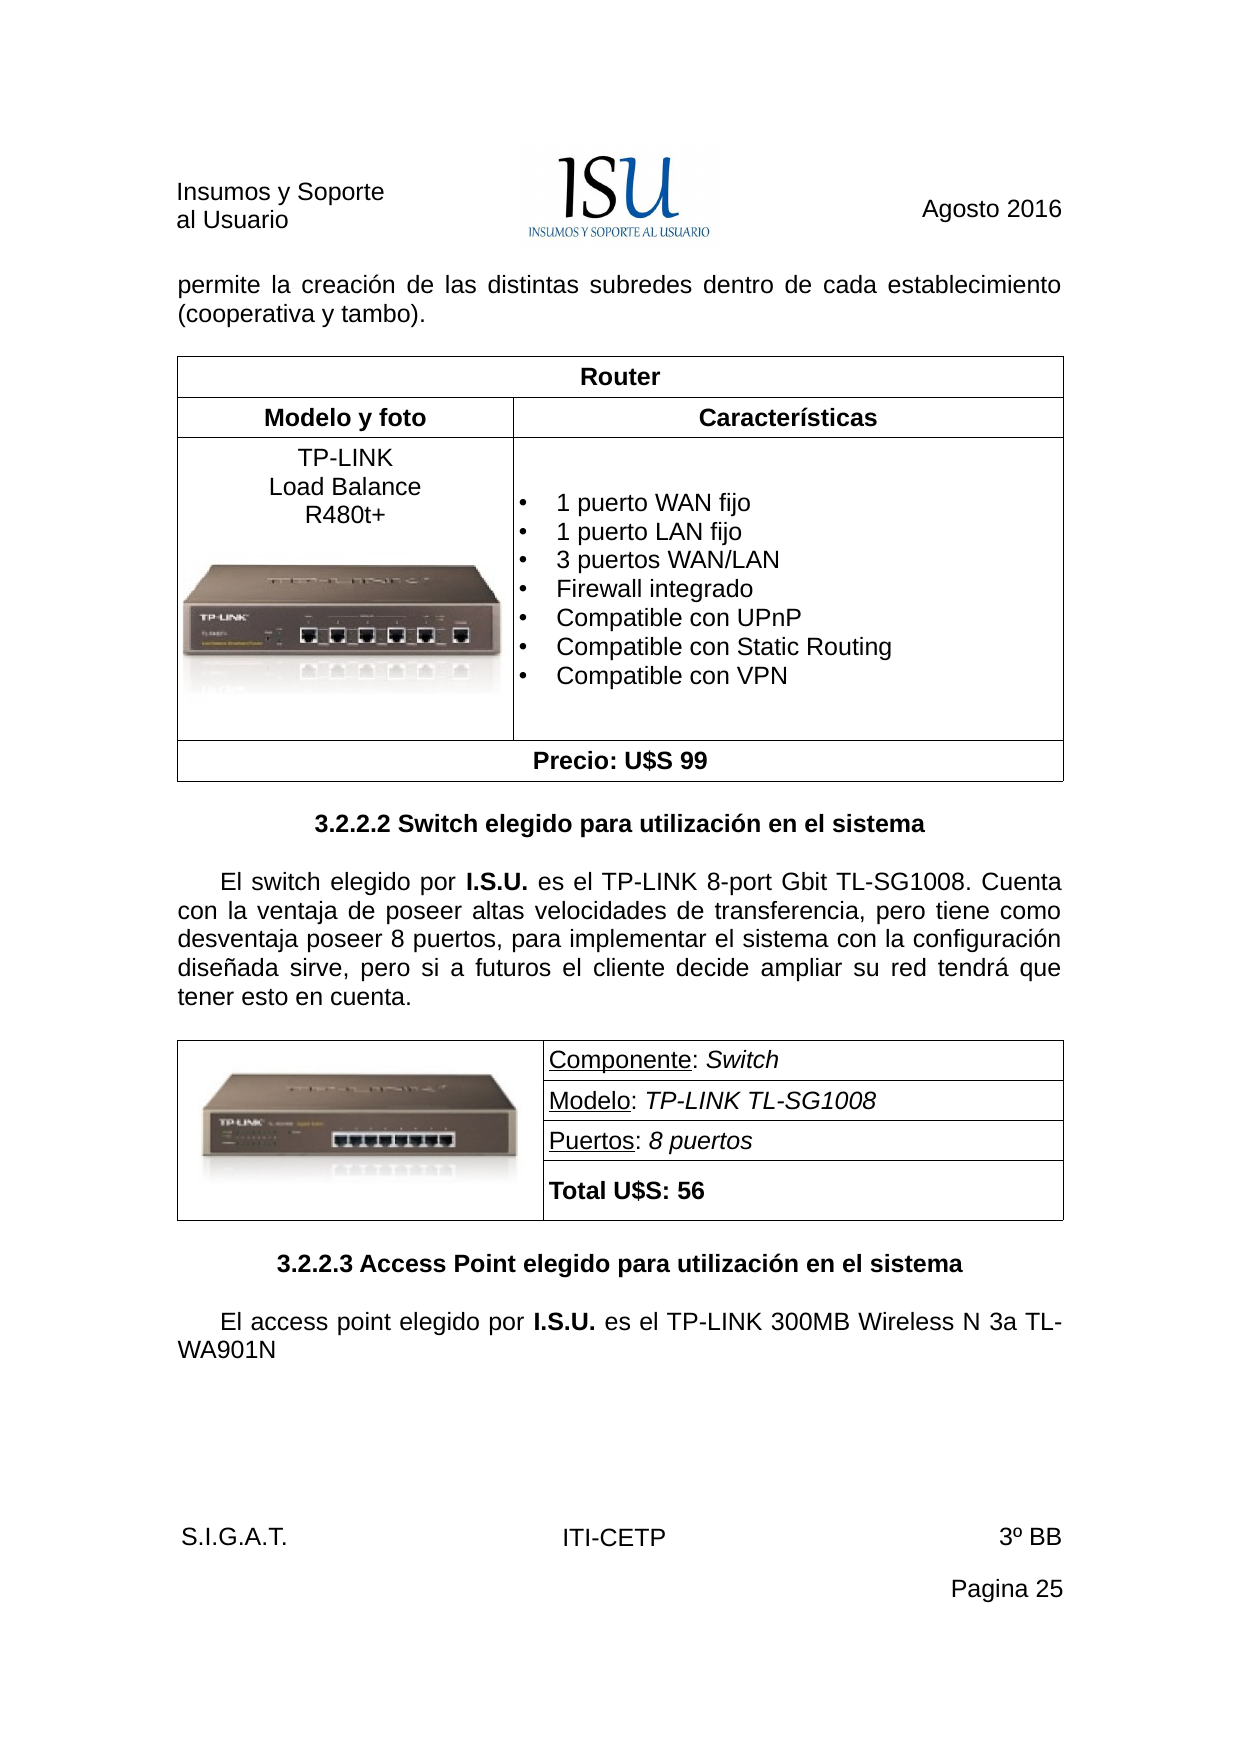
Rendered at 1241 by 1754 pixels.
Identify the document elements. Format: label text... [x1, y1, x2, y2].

table_cell Características [514, 398, 1063, 437]
table_cell 1 puerto WAN fijo 1 puerto LAN fijo 3 puertos WAN/LAN Firewall integrado Compatible con UPnP Compatible con Static Routing Compatible con VPN [514, 438, 1063, 740]
picture [517, 138, 723, 252]
text 3.2.2.3 Access Point elegido para utilización en el sistema [177, 1249, 1063, 1278]
table_header [178, 1041, 543, 1220]
table_cell Puertos: 8 puertos [544, 1121, 1063, 1160]
text permite la creación de las distintas subredes dentro de cada establecimiento (cooperativa y tambo). [177, 270, 1063, 328]
picture [182, 552, 508, 706]
text El access point elegido por I.S.U. es el TP-LINK 300MB Wireless N 3a TL-WA901N [177, 1306, 1063, 1364]
table_cell Modelo y foto [178, 398, 513, 437]
table_header Router [178, 357, 1063, 397]
picture [196, 1061, 524, 1186]
table_cell TP-LINK Load Balance R480t+ [178, 438, 513, 740]
table_cell Modelo: TP-LINK TL-SG1008 [544, 1081, 1063, 1120]
table_cell Precio: U$S 99 [178, 741, 1063, 781]
text 3.2.2.2 Switch elegido para utilización en el sistema [177, 809, 1063, 838]
text El switch elegido por I.S.U. es el TP-LINK 8-port Gbit TL-SG1008. Cuenta con la ventaja de poseer altas velocidades de transferencia, pero tiene como desventaja poseer 8 puertos, para implementar el sistema con la configuración diseñada sirve, pero si a futuros el cliente decide ampliar su red tendrá que tener esto en cuenta. [177, 867, 1063, 1011]
table_header Componente: Switch [544, 1041, 1063, 1080]
table_cell Total U$S: 56 [544, 1161, 1063, 1220]
